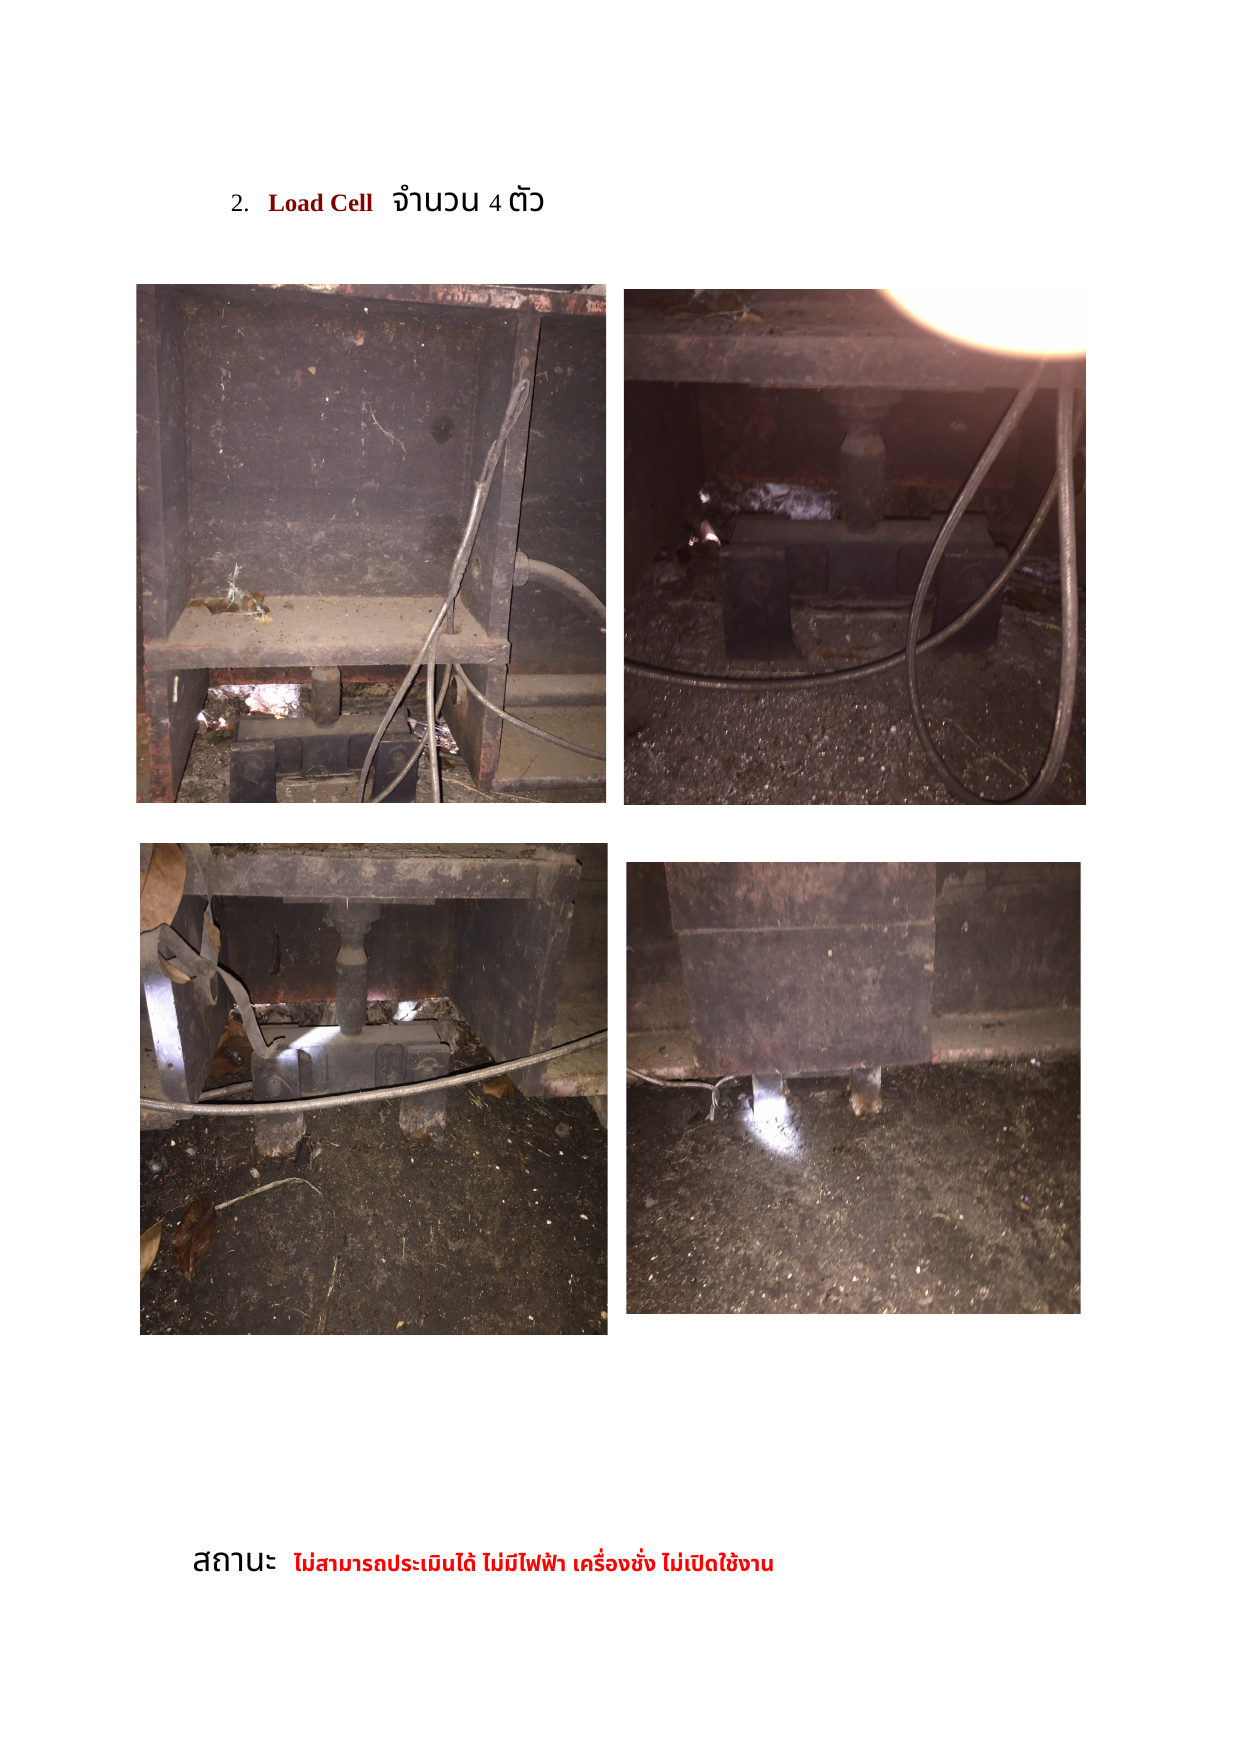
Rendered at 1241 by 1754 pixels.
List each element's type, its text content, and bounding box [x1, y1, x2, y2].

list Load Cell จำนวน 4 ตัว [231, 176, 1122, 226]
text สถานะ ไม่สามารถประเมินได้ ไม่มีไฟฟ้า เครื่องชั่ง ไม่เปิดใช้งาน [118, 1536, 1122, 1586]
picture [626, 862, 1081, 1314]
picture [140, 843, 608, 1335]
picture [136, 284, 607, 803]
picture [623, 289, 1086, 805]
